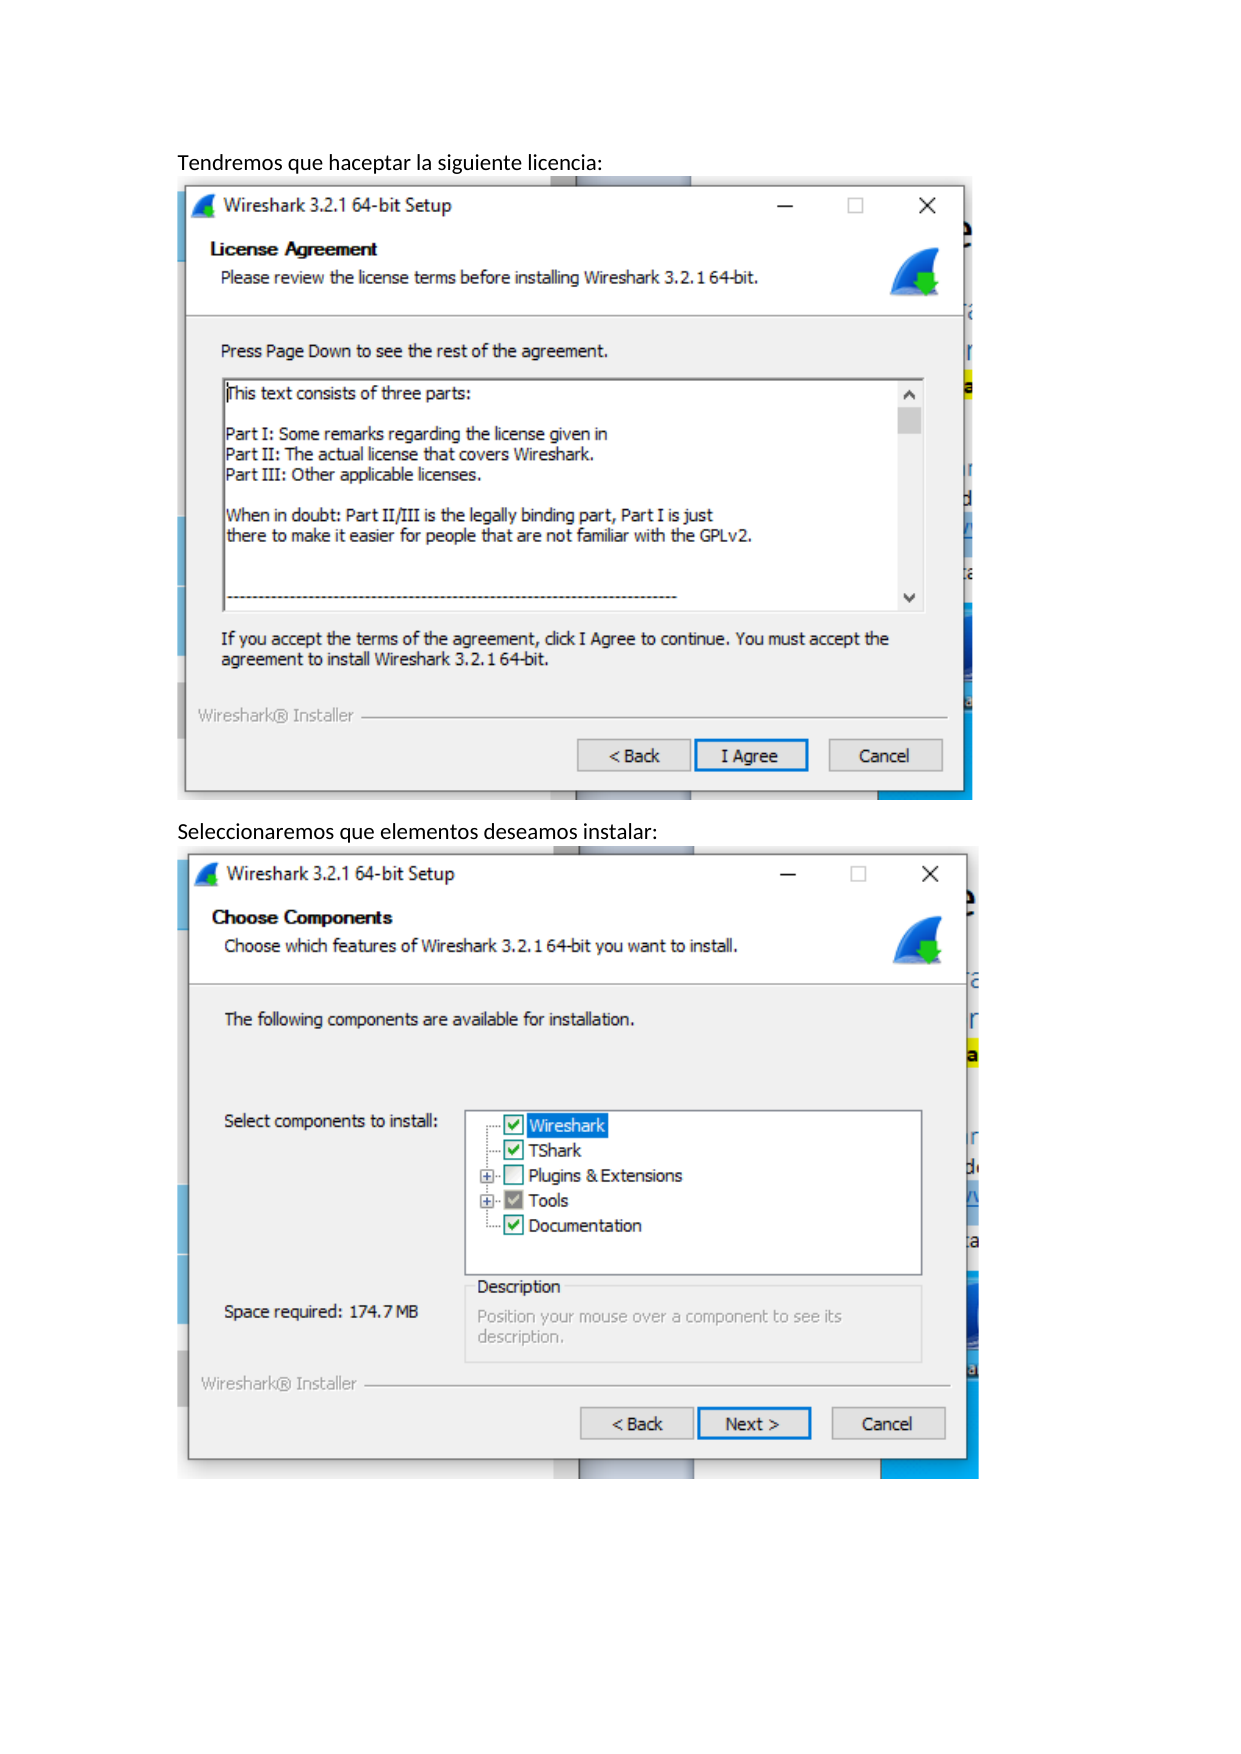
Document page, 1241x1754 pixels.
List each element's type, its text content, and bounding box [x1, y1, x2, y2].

text Seleccionaremos que elementos deseamos instalar: [177, 817, 1063, 1479]
text Tendremos que haceptar la siguiente licencia: [177, 148, 1063, 800]
